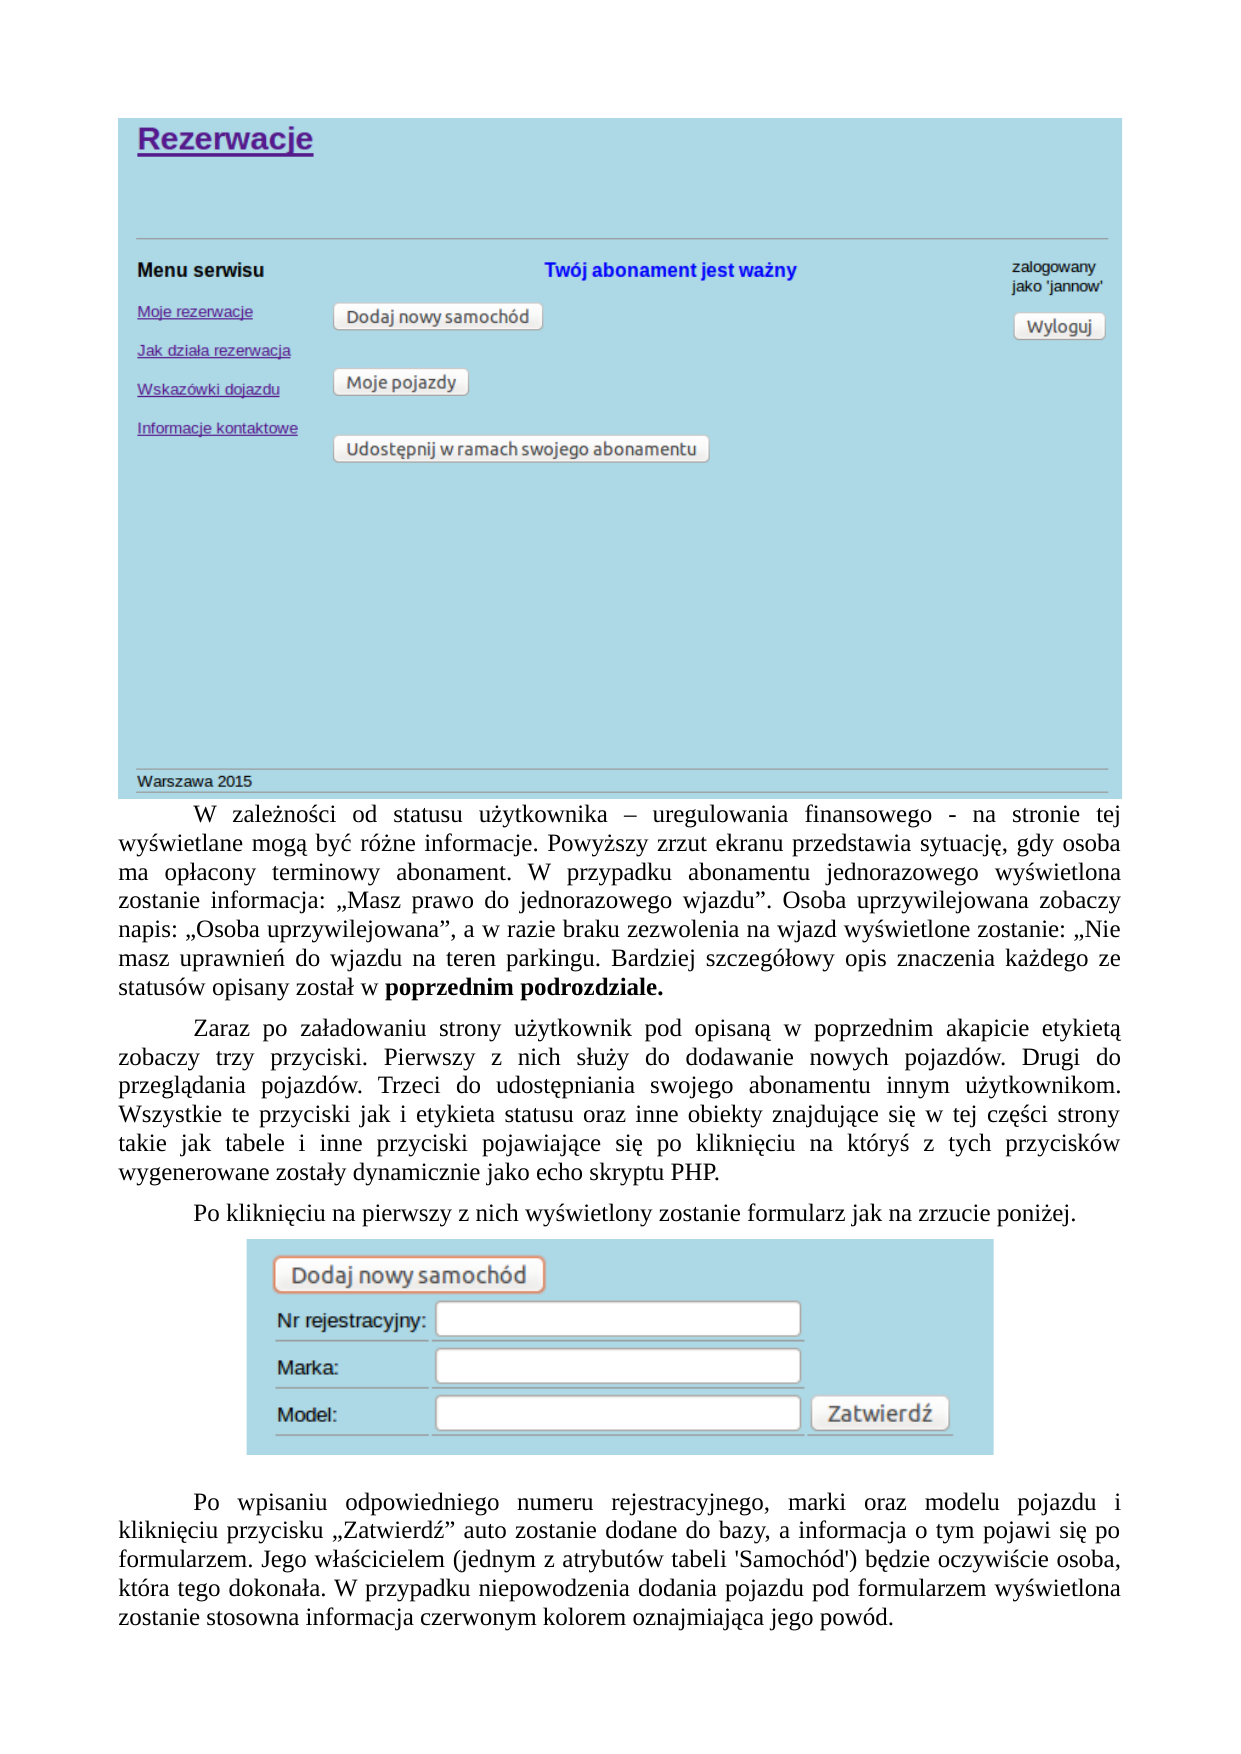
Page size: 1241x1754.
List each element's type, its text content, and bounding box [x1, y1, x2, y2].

text Zaraz po załadowaniu strony użytkownik pod opisaną w poprzednim akapicie etykietą zobaczy trzy przyciski. Pierwszy z nich służy do dodawanie nowych pojazdów. Drugi do przeglądania pojazdów. Trzeci do udostępniania swojego abonamentu innym użytkownikom. Wszystkie te przyciski jak i etykieta statusu oraz inne obiekty znajdujące się w tej części strony takie jak tabele i inne przyciski pojawiające się po kliknięciu na któryś z tych przycisków wygenerowane zostały dynamicznie jako echo skryptu PHP. [118, 1013, 1122, 1185]
text Po kliknięciu na pierwszy z nich wyświetlony zostanie formularz jak na zrzucie poniżej. [118, 1198, 1122, 1227]
text Po wpisaniu odpowiedniego numeru rejestracyjnego, marki oraz modelu pojazdu i kliknięciu przycisku „Zatwierdź” auto zostanie dodane do bazy, a informacja o tym pojawi się po formularzem. Jego właścicielem (jednym z atrybutów tabeli 'Samochód') będzie oczywiście osoba, która tego dokonała. W przypadku niepowodzenia dodania pojazdu pod formularzem wyświetlona zostanie stosowna informacja czerwonym kolorem oznajmiająca jego powód. [118, 1487, 1122, 1630]
picture [246, 1239, 994, 1455]
text W zależności od statusu użytkownika – uregulowania finansowego - na stronie tej wyświetlane mogą być różne informacje. Powyższy zrzut ekranu przedstawia sytuację, gdy osoba ma opłacony terminowy abonament. W przypadku abonamentu jednorazowego wyświetlona zostanie informacja: „Masz prawo do jednorazowego wjazdu”. Osoba uprzywilejowana zobaczy napis: „Osoba uprzywilejowana”, a w razie braku zezwolenia na wjazd wyświetlone zostanie: „Nie masz uprawnień do wjazdu na teren parkingu. Bardziej szczegółowy opis znaczenia każdego ze statusów opisany został w poprzednim podrozdziale. [118, 799, 1122, 1000]
picture [118, 118, 1123, 799]
